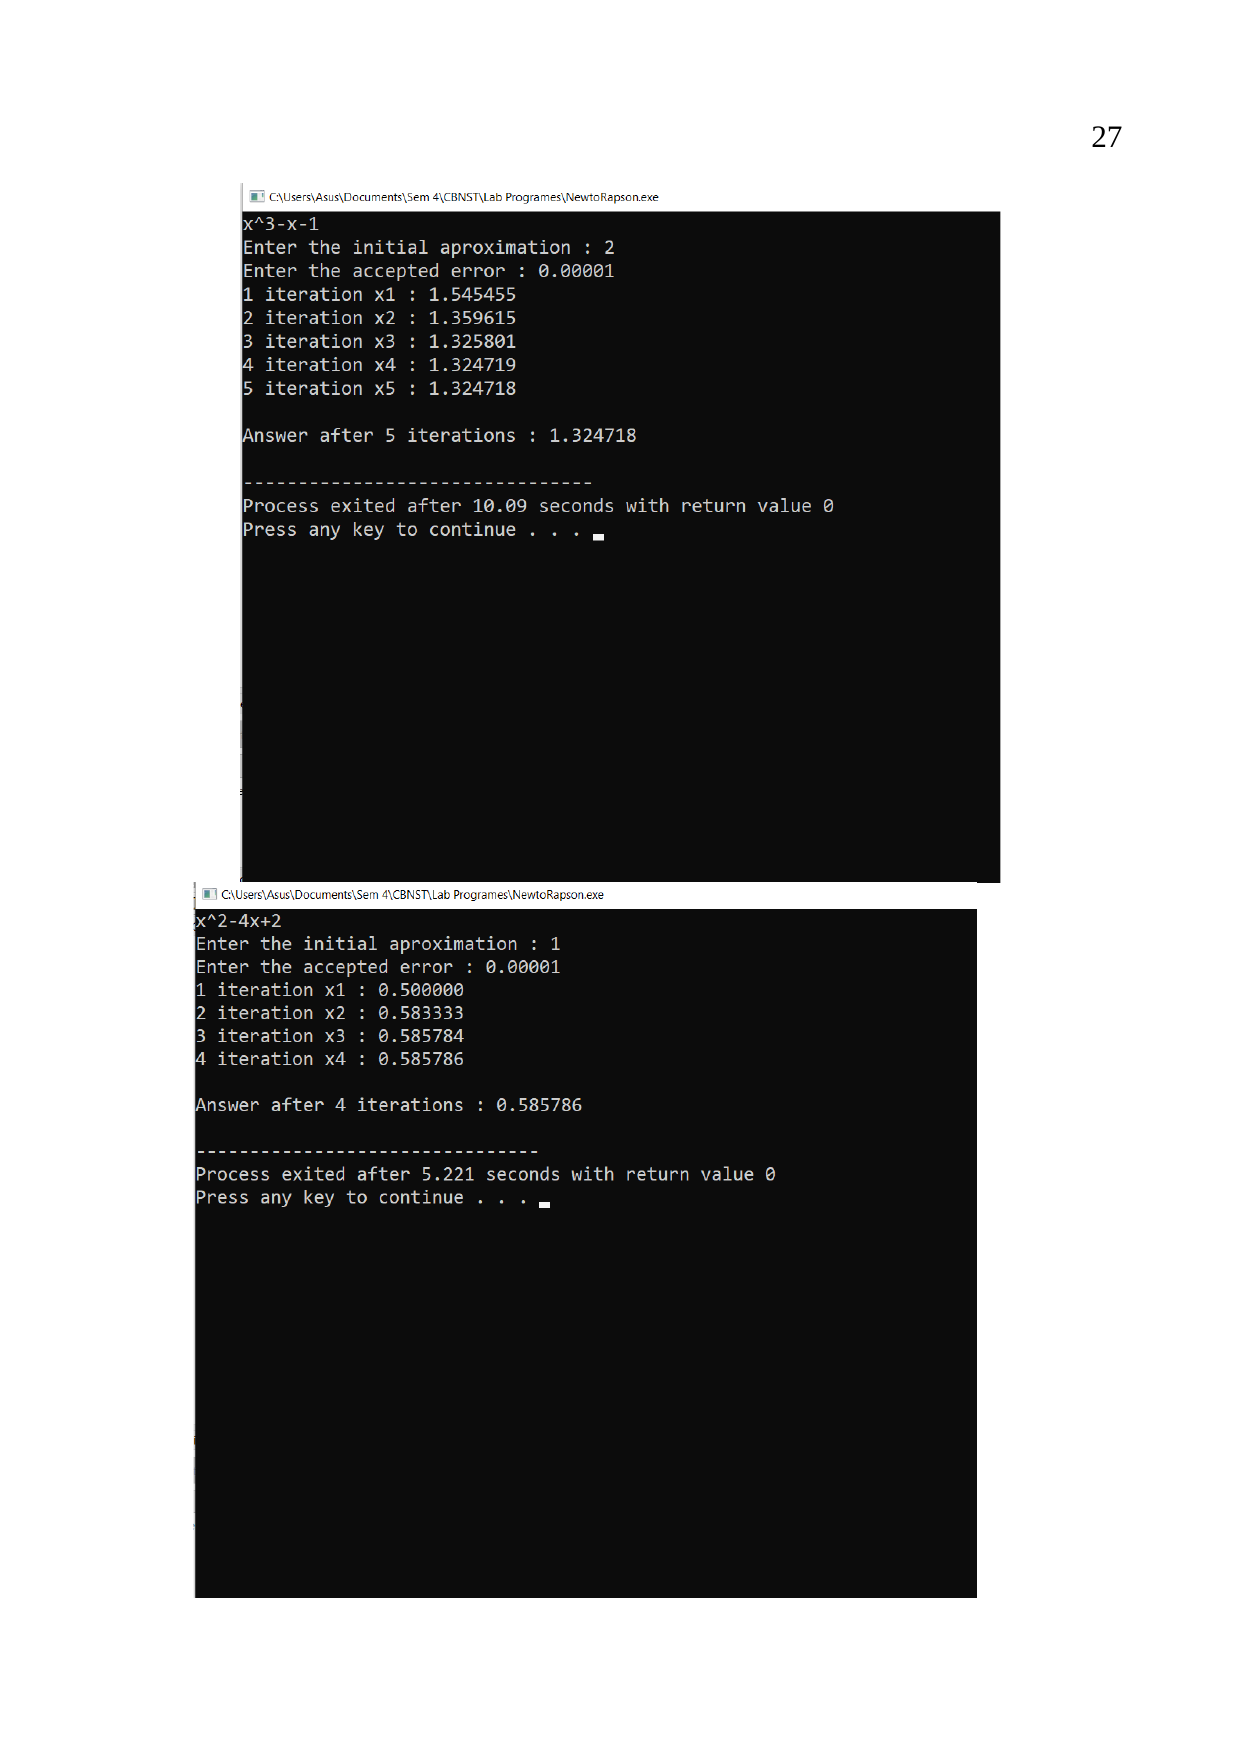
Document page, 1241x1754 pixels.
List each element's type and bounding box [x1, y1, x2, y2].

picture [193, 183, 474, 1598]
